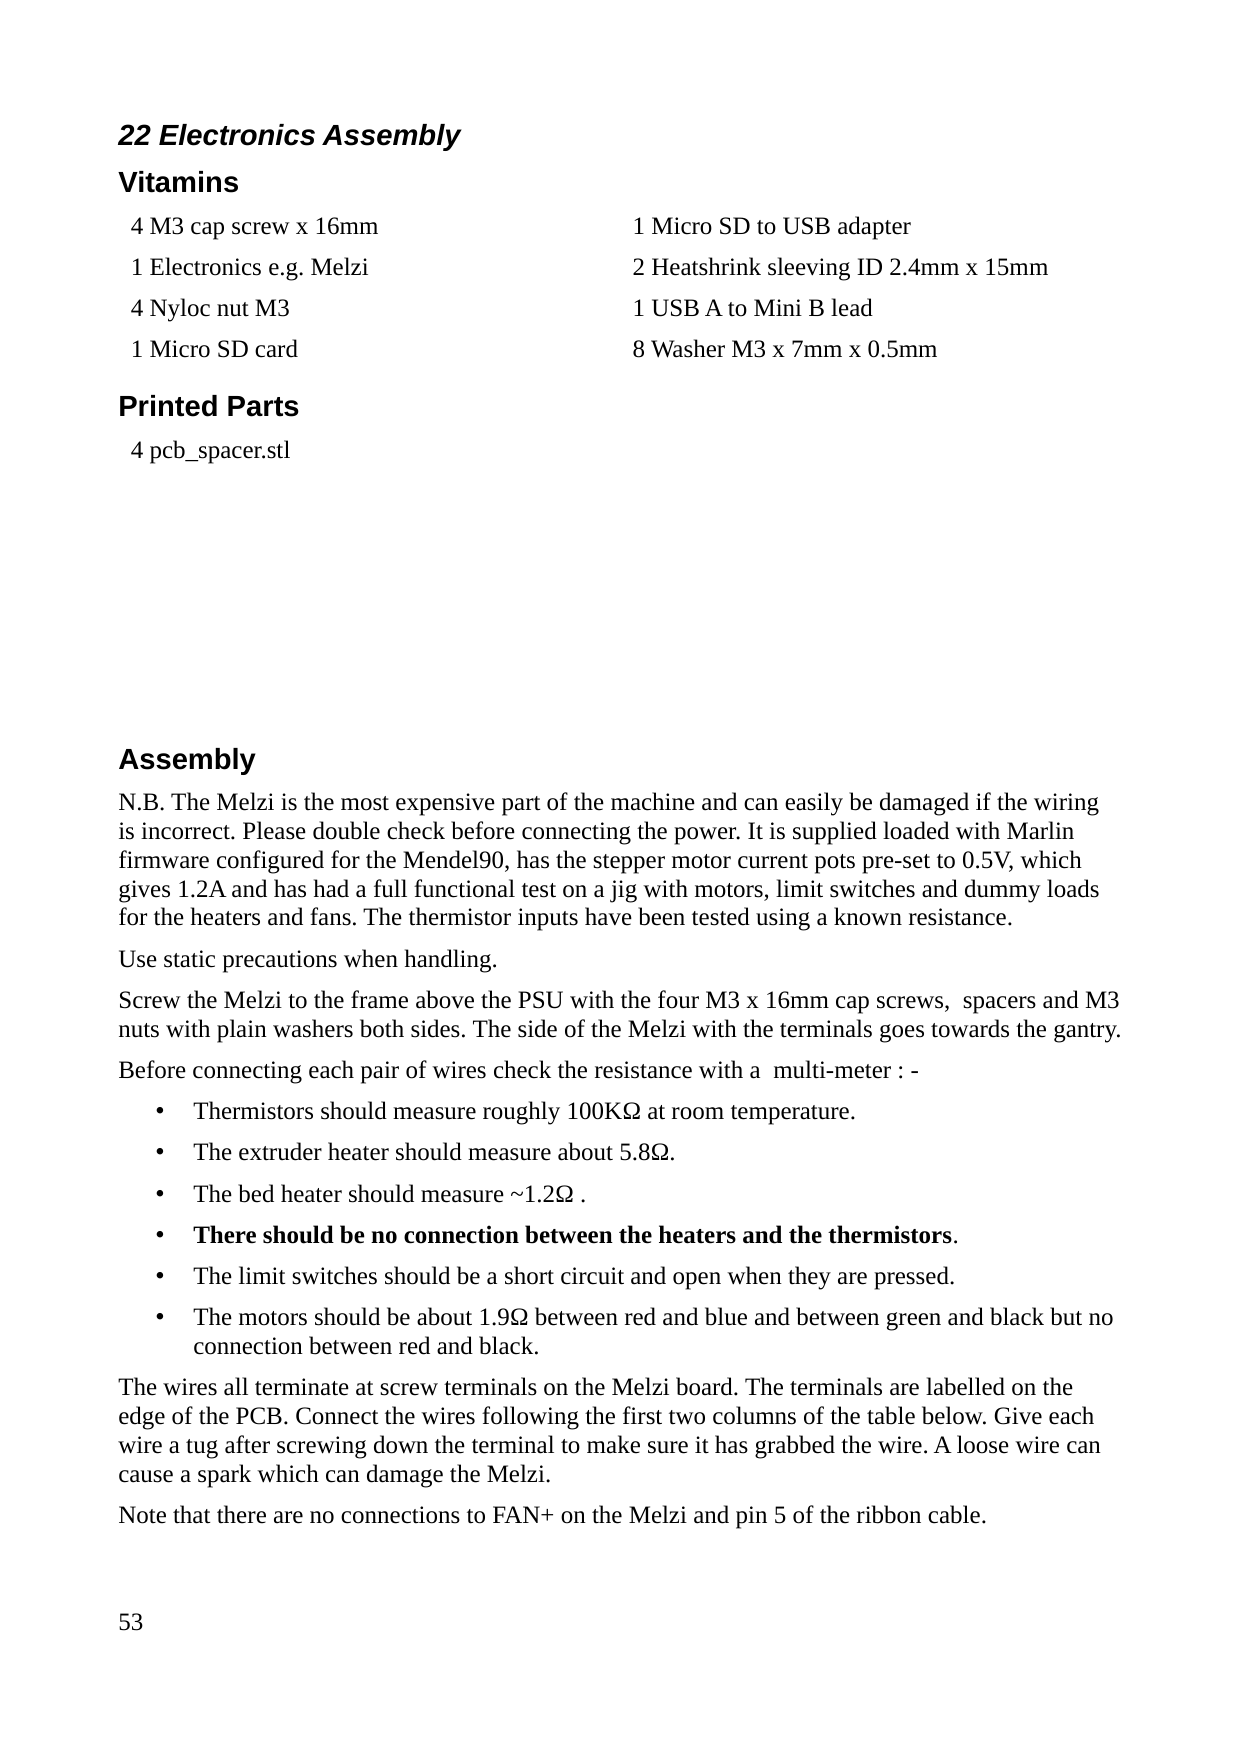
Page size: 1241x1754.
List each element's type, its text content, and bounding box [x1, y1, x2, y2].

subtitle Vitamins [118, 165, 1122, 199]
list The motors should be about 1.9Ω between red and blue and between green and black but no connection between red and black. [156, 1302, 1122, 1360]
list The extruder heater should measure about 5.8Ω. [156, 1137, 1122, 1166]
text Use static precautions when handling. [118, 944, 1122, 972]
text Before connecting each pair of wires check the resistance with a multi-meter : - [118, 1055, 1122, 1084]
list There should be no connection between the heaters and the thermistors. [156, 1220, 1122, 1249]
table_header 1 Micro SD to USB adapter 2 Heatshrink sleeving ID 2.4mm x 15mm 1 USB A to Mini B lead 8 Washer M3 x 7mm x 0.5mm [620, 211, 1122, 376]
subtitle Printed Parts [118, 389, 1122, 423]
text Screw the Melzi to the frame above the PSU with the four M3 x 16mm cap screws, spacers and M3 nuts with plain washers both sides. The side of the Melzi with the terminals goes towards the gantry. [118, 985, 1122, 1042]
subtitle Assembly [118, 742, 1122, 776]
text The wires all terminate at screw terminals on the Melzi board. The terminals are labelled on the edge of the PCB. Connect the wires following the first two columns of the table below. Give each wire a tug after screwing down the terminal to make sure it has grabbed the wire. A loose wire can cause a spark which can damage the Melzi. [118, 1372, 1122, 1487]
list The limit switches should be a short circuit and open when they are pressed. [156, 1261, 1122, 1290]
list Thermistors should measure roughly 100KΩ at room temperature. [156, 1096, 1122, 1125]
text N.B. The Melzi is the most expensive part of the machine and can easily be damaged if the wiring is incorrect. Please double check before connecting the power. It is supplied loaded with Marlin firmware configured for the Mendel90, has the stepper motor current pots pre-set to 0.5V, which gives 1.2A and has had a full functional test on a jig with motors, limit switches and dummy loads for the heaters and fans. The thermistor inputs have been tested using a known resistance. [118, 787, 1122, 931]
list The bed heater should measure ~1.2Ω . [156, 1179, 1122, 1207]
text Note that there are no connections to FAN+ on the Melzi and pin 5 of the ribbon cable. [118, 1500, 1122, 1529]
text 4 pcb_spacer.stl [118, 435, 1122, 463]
subtitle Electronics Assembly [118, 118, 1122, 152]
table_header 4 M3 cap screw x 16mm 1 Electronics e.g. Melzi 4 Nyloc nut M3 1 Micro SD card [118, 211, 620, 376]
